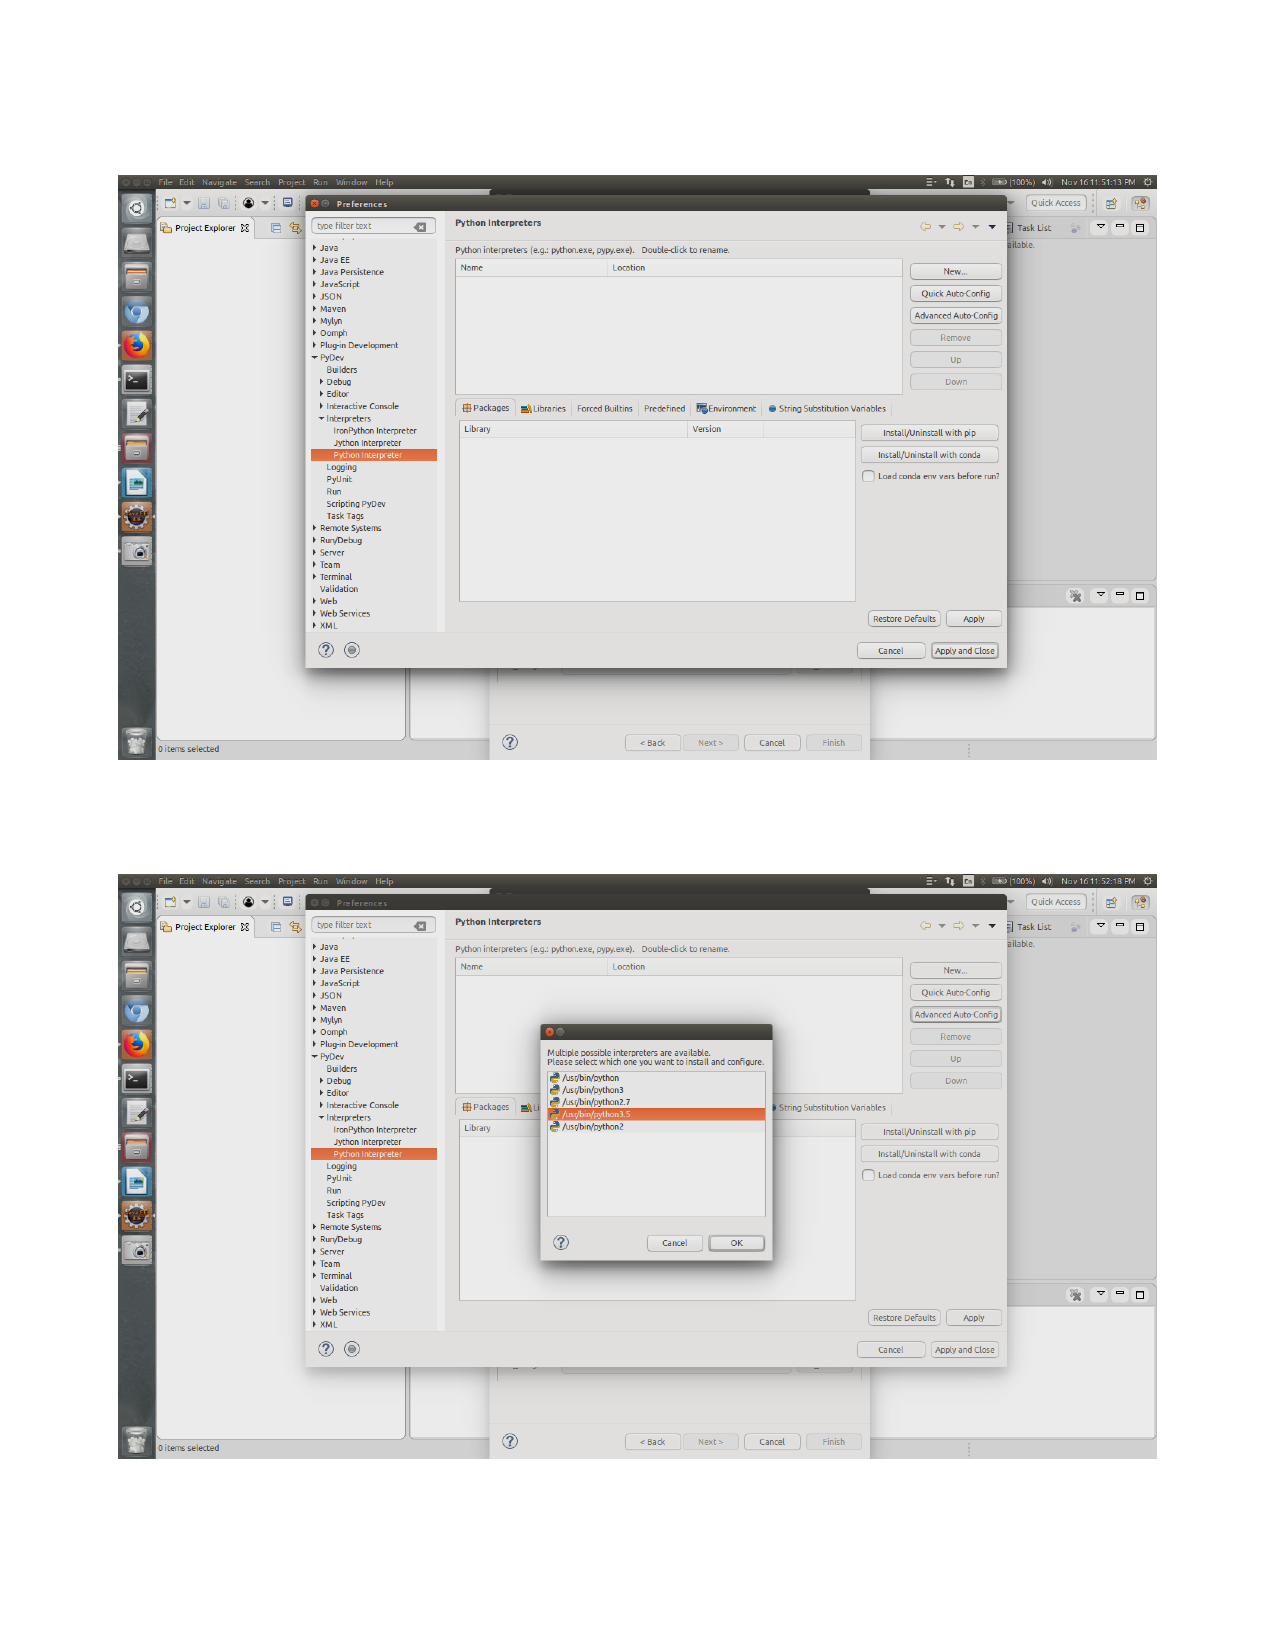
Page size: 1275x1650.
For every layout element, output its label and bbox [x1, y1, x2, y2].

picture [118, 874, 1157, 1459]
picture [118, 175, 1157, 760]
